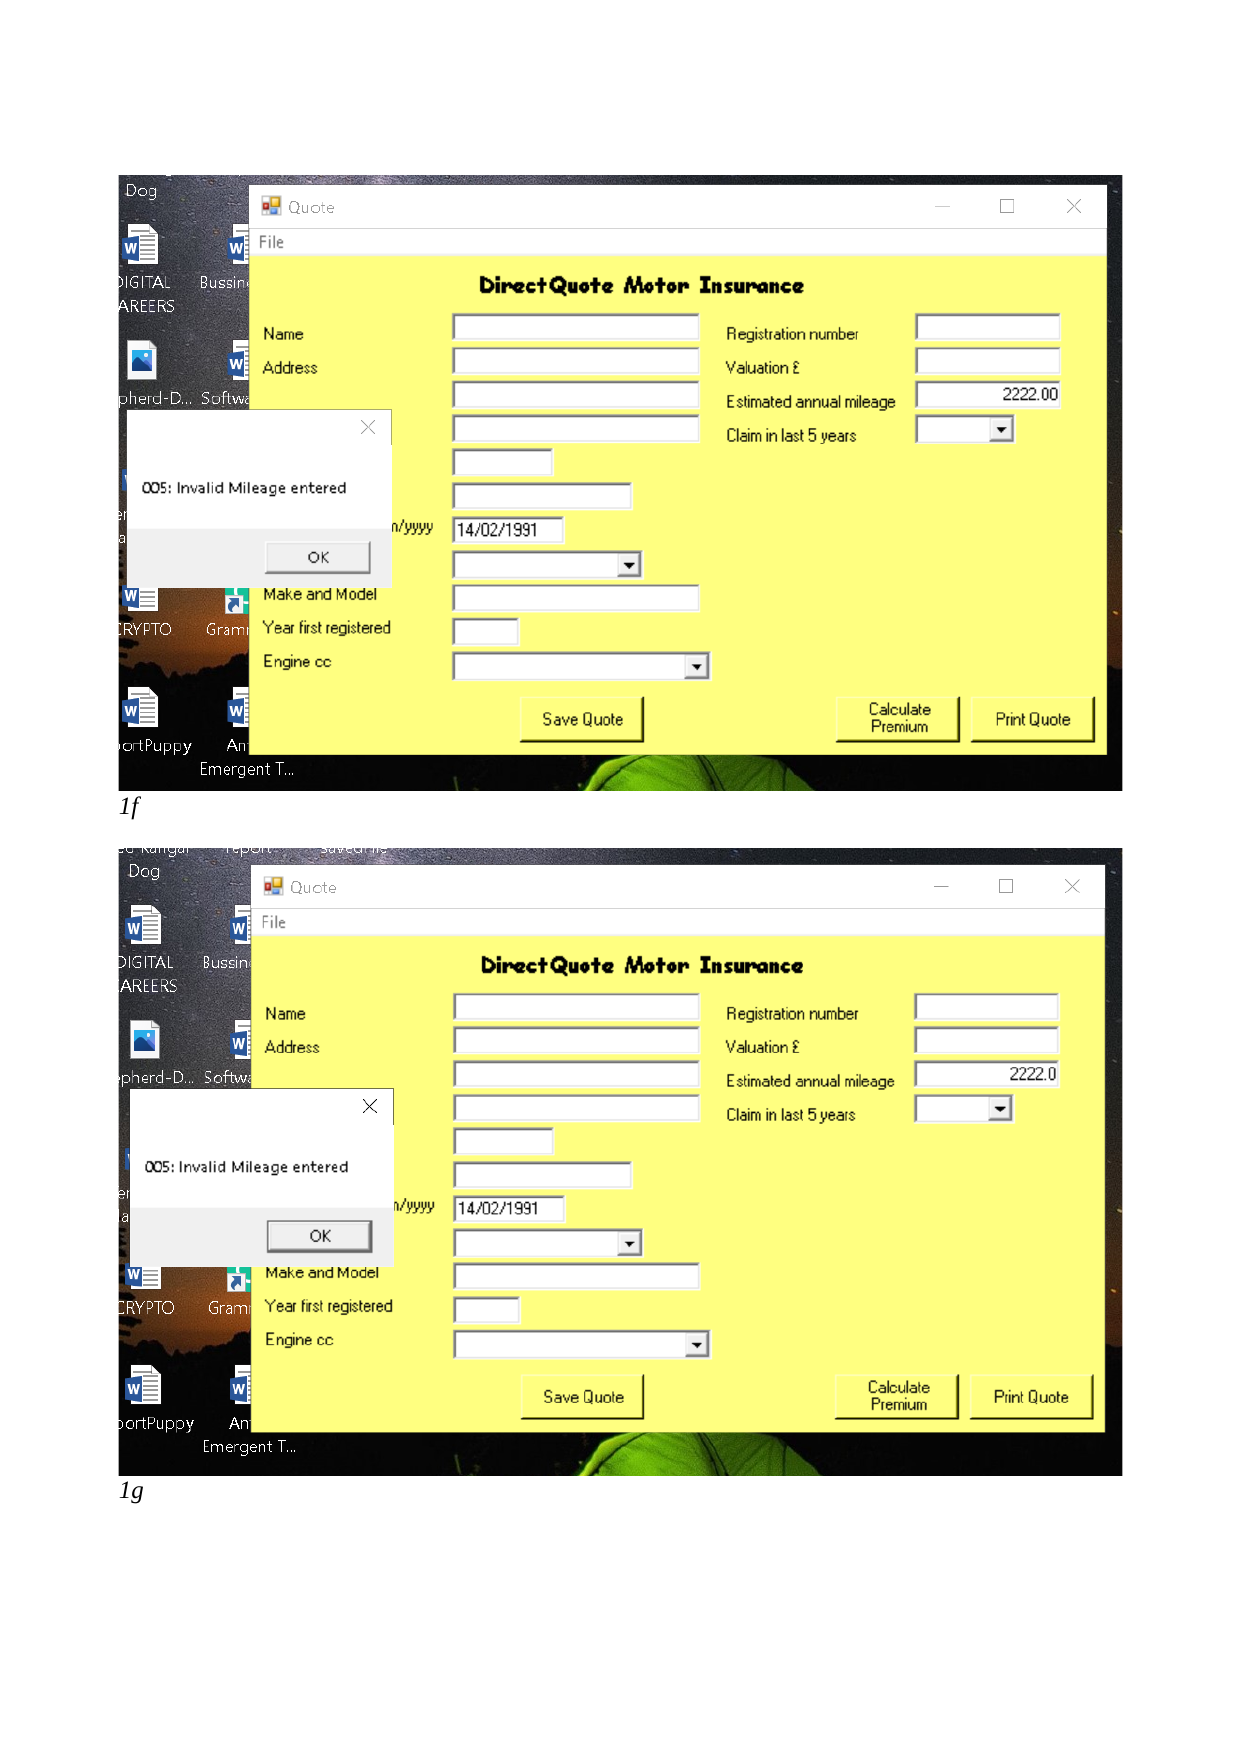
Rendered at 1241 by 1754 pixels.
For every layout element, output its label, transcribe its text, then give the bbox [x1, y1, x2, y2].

picture [118, 175, 1123, 791]
text 1g [118, 1476, 1122, 1504]
text 1f [118, 791, 1122, 819]
picture [118, 848, 1123, 1476]
